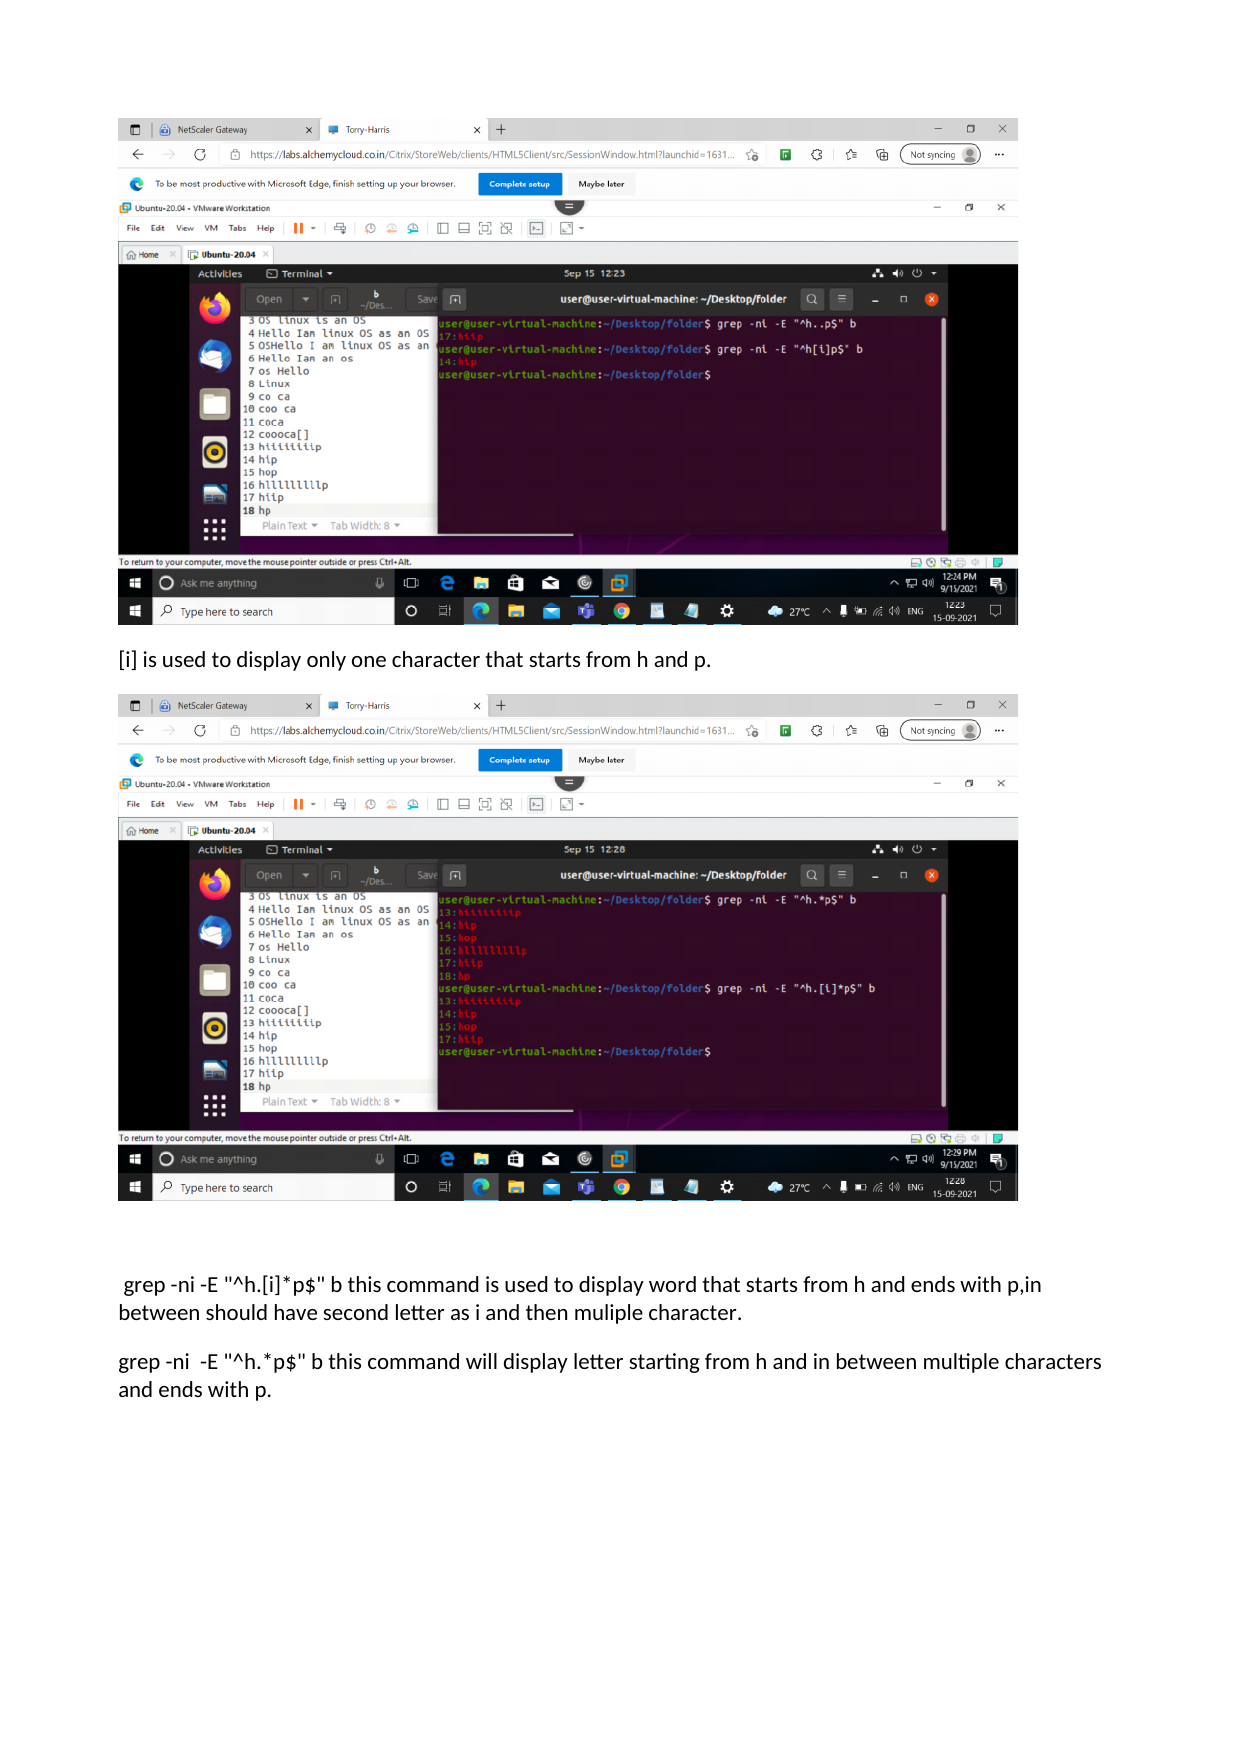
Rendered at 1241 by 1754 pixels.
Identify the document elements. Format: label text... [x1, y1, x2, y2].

text grep -ni -E "^h.[i]*p$" b this command is used to display word that starts from h and ends with p,in between should have second letter as i and then muliple character. [118, 1270, 1122, 1326]
text [i] is used to display only one character that starts from h and p. [118, 645, 1122, 673]
text grep -ni -E "^h.*p$" b this command will display letter starting from h and in between multiple characters and ends with p. [118, 1347, 1122, 1403]
